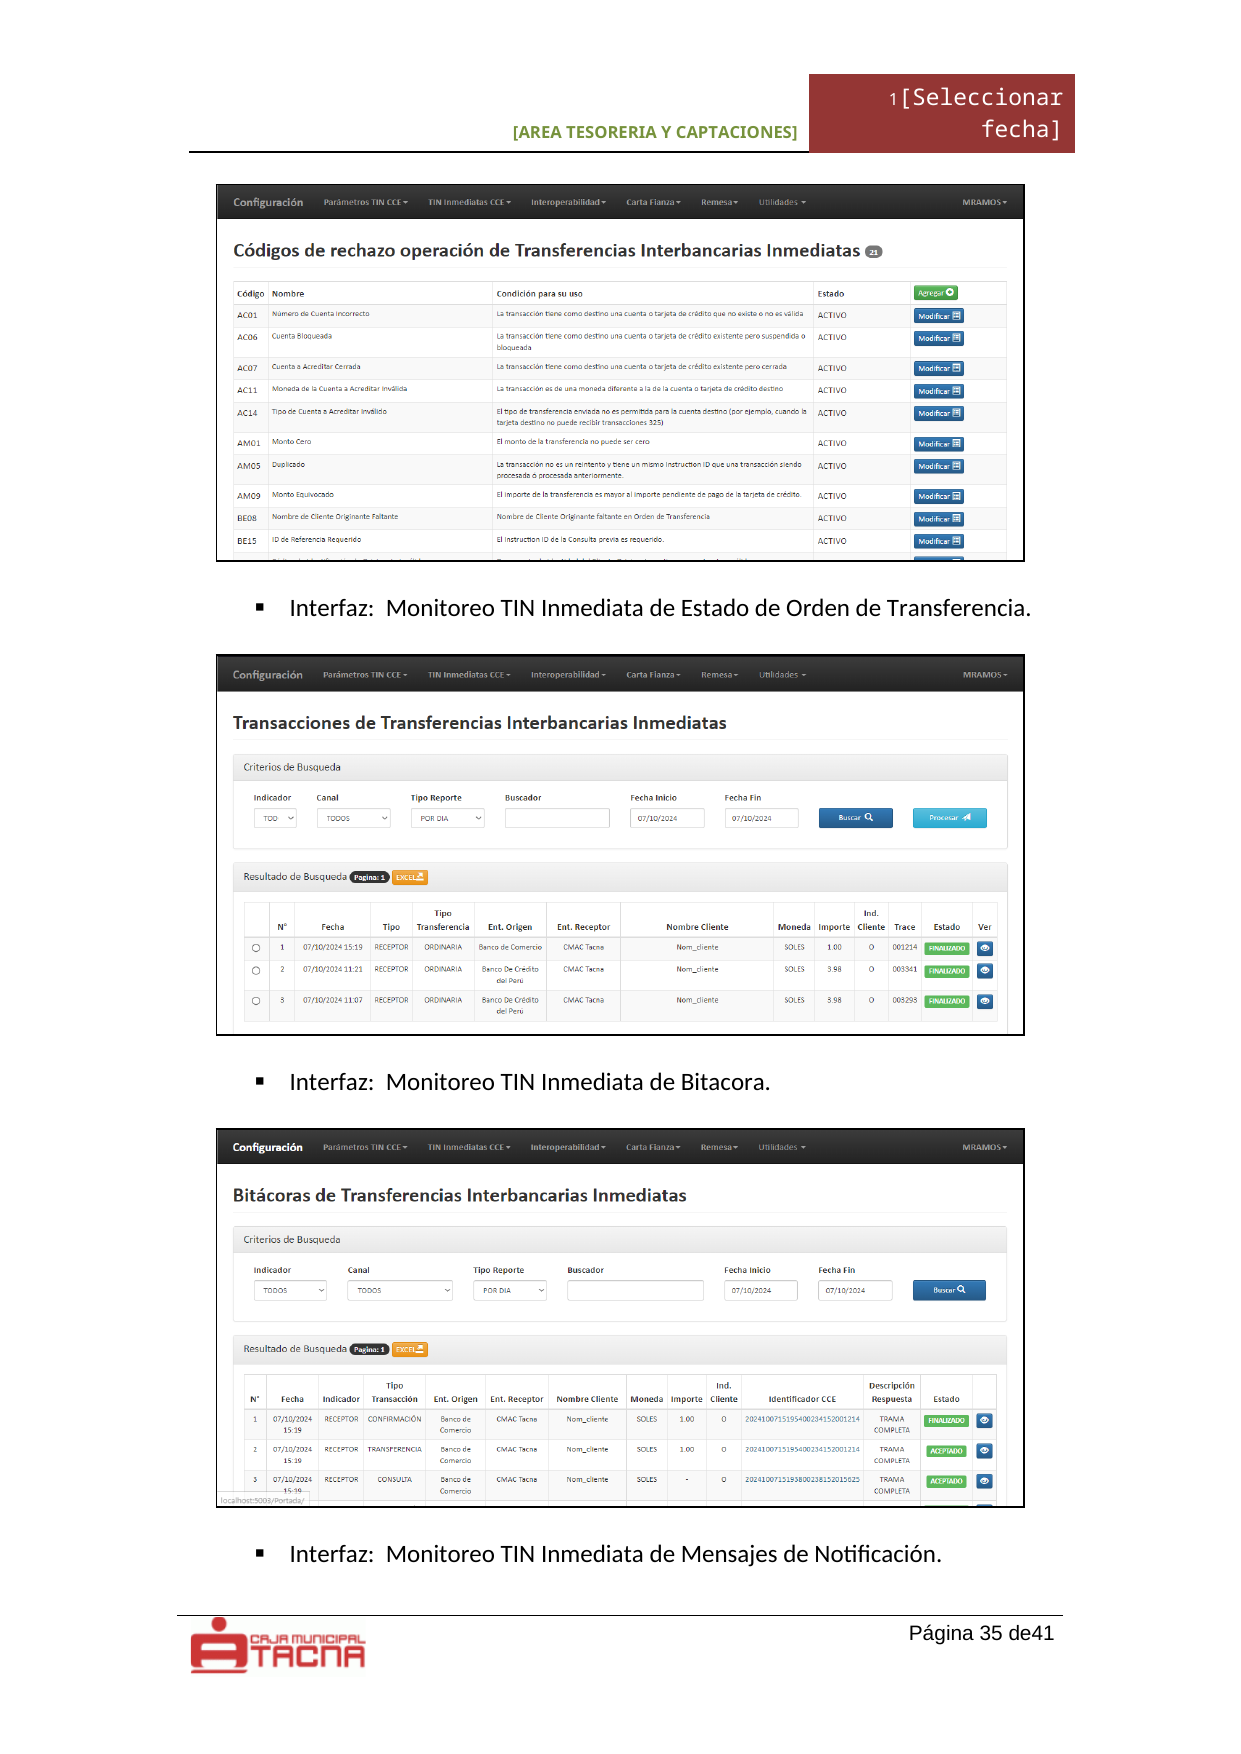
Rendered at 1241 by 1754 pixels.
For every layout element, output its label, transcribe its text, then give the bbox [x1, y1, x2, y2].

list Interfaz: Monitoreo TIN Inmediata de Mensajes de Notificación. [254, 1141, 1063, 1569]
list Interfaz: Monitoreo TIN Inmediata de Estado de Orden de Transferencia. [254, 184, 1063, 623]
list Interfaz: Monitoreo TIN Inmediata de Bitacora. [254, 667, 1063, 1097]
